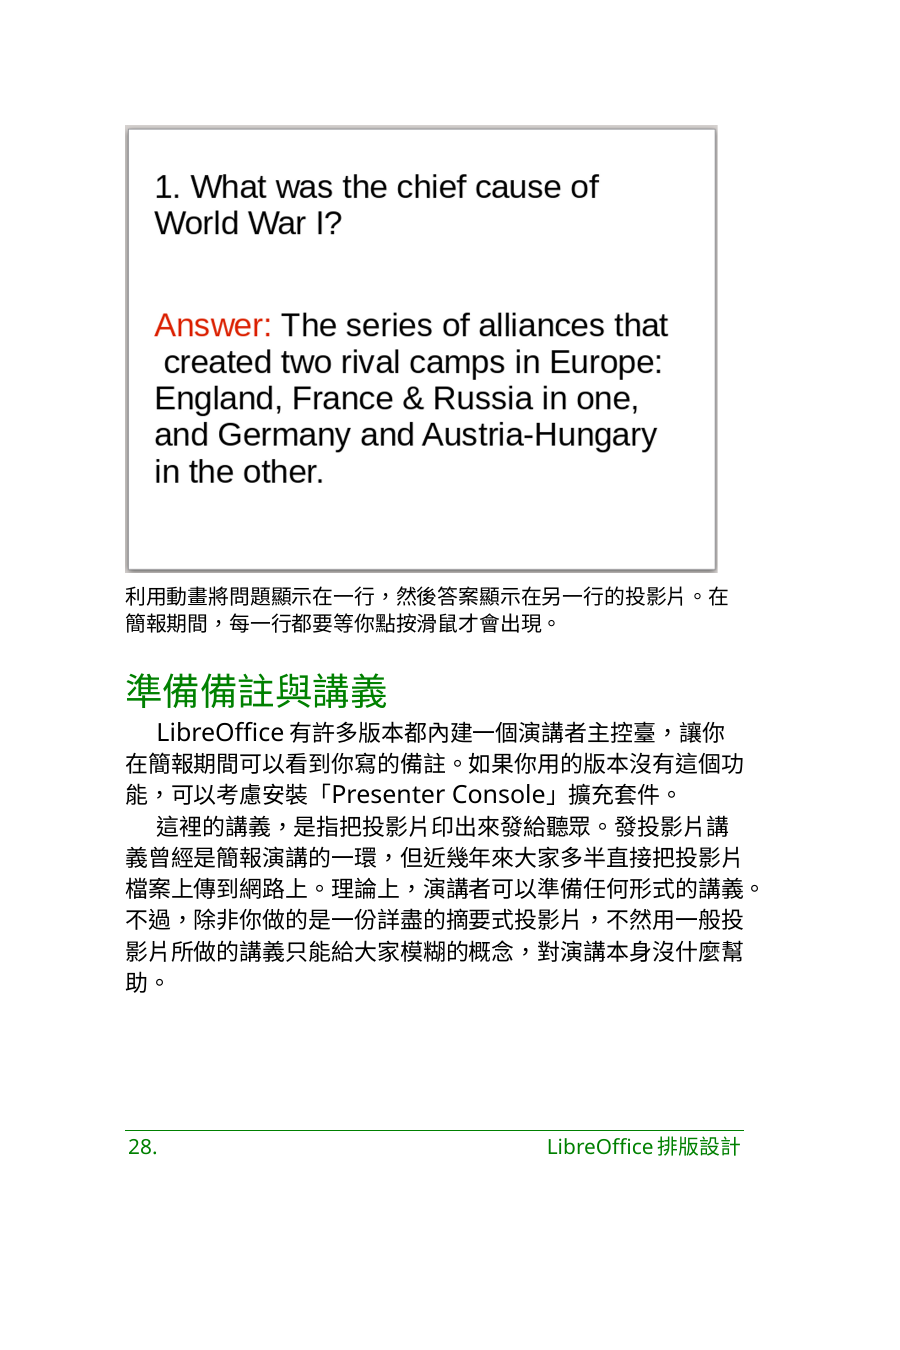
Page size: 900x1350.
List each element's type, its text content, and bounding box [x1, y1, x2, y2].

table_cell 利用動畫將問題顯示在一行，然後答案顯示在另一行的投影片。在簡報期間，每一行都要等你點按滑鼠才會出現。 [125, 575, 744, 637]
table_header [125, 125, 744, 575]
subtitle 準備備註與講義 [125, 662, 744, 716]
picture [125, 125, 718, 573]
text LibreOffice有許多版本都內建一個演講者主控臺，讓你在簡報期間可以看到你寫的備註。如果你用的版本沒有這個功能，可以考慮安裝「Presenter Console」擴充套件。 [125, 716, 744, 810]
text 這裡的講義，是指把投影片印出來發給聽眾。發投影片講義曾經是簡報演講的一環，但近幾年來大家多半直接把投影片檔案上傳到網路上。理論上，演講者可以準備任何形式的講義。不過，除非你做的是一份詳盡的摘要式投影片，不然用一般投影片所做的講義只能給大家模糊的概念，對演講本身沒什麼幫助。 [125, 810, 744, 998]
